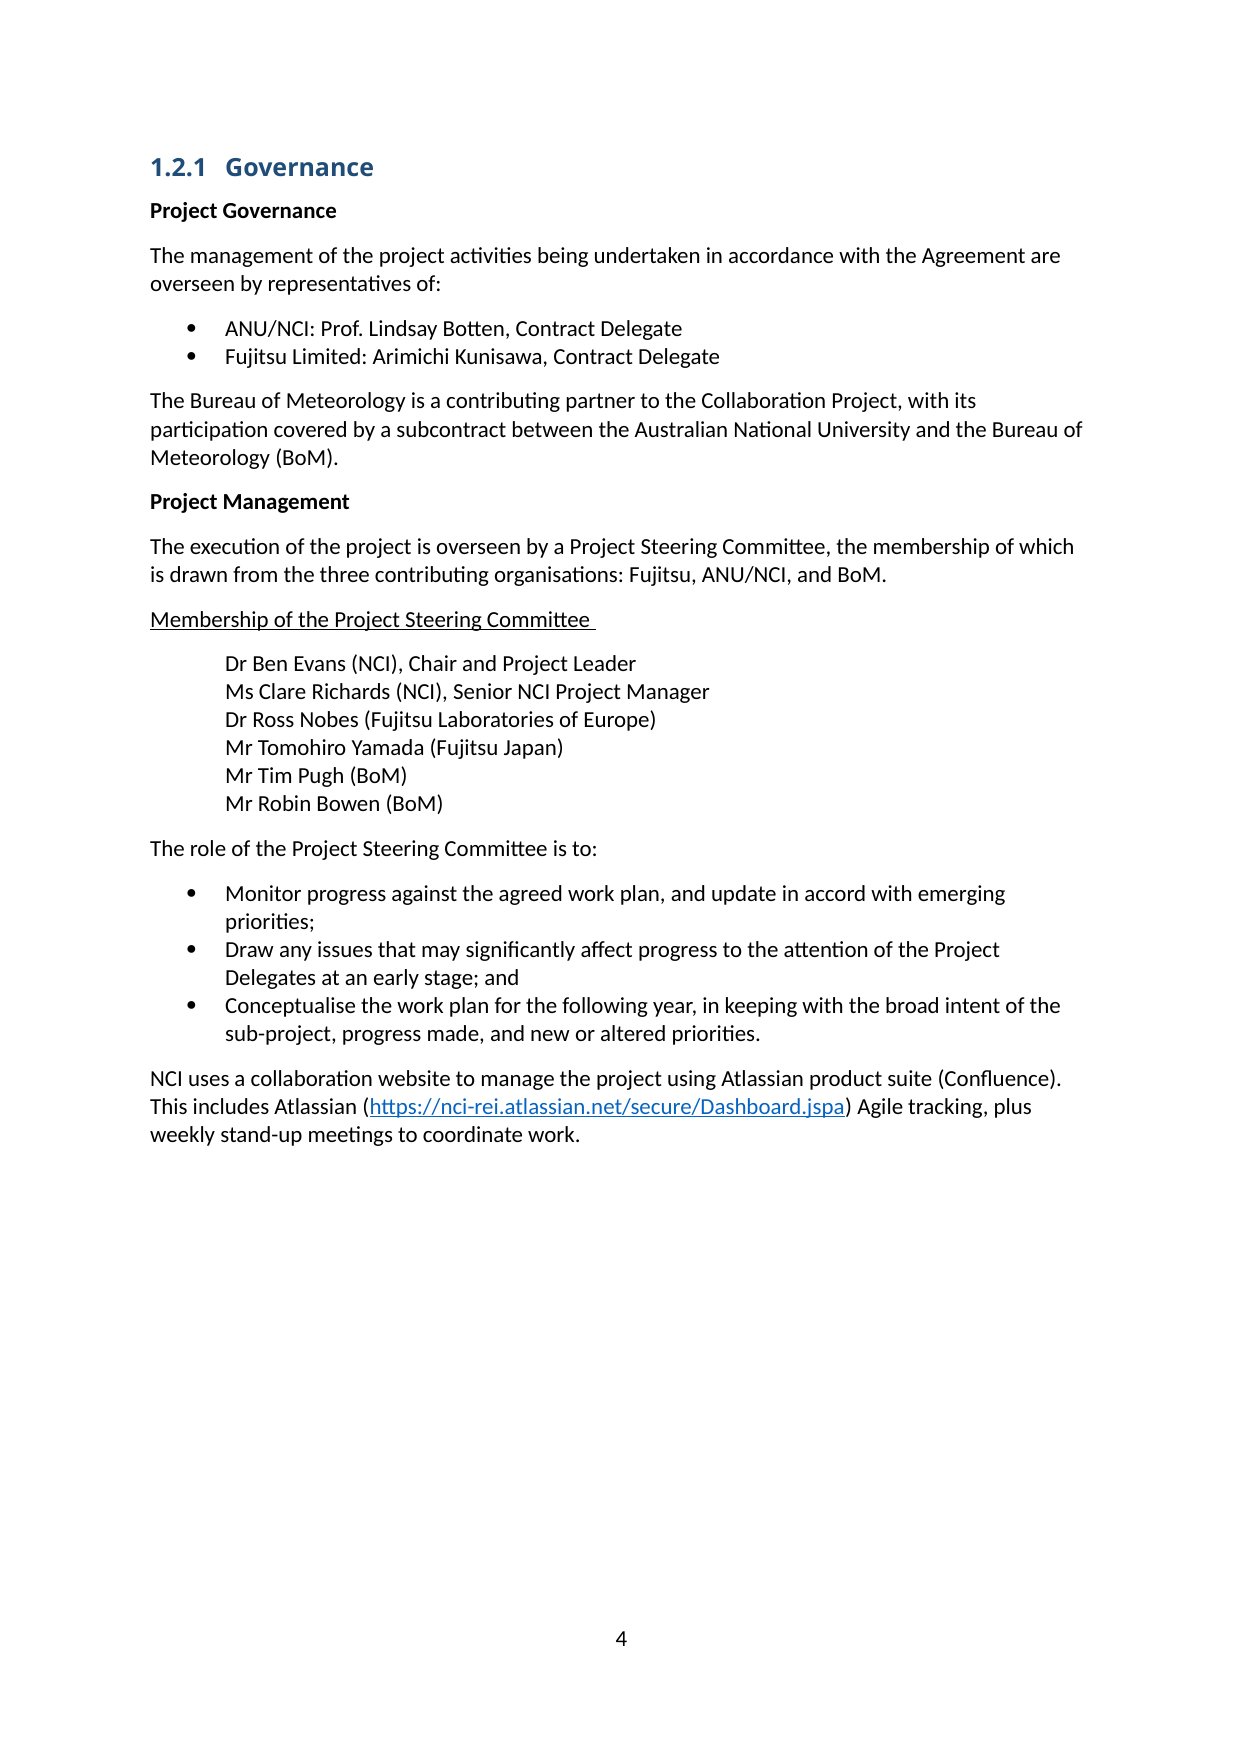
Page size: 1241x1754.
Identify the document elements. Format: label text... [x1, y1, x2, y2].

list Conceptualise the work plan for the following year, in keeping with the broad intent of the sub-project, progress made, and new or altered priorities. [187, 991, 1092, 1047]
text The execution of the project is overseen by a Project Steering Committee, the membership of which is drawn from the three contributing organisations: Fujitsu, ANU/NCI, and BoM. [150, 532, 1092, 588]
text Project Management [150, 487, 1092, 515]
text NCI uses a collaboration website to manage the project using Atlassian product suite (Confluence). This includes Atlassian (https://nci-rei.atlassian.net/secure/Dashboard.jspa) Agile tracking, plus weekly stand-up meetings to coordinate work. [150, 1064, 1092, 1148]
list Fujitsu Limited: Arimichi Kunisawa, Contract Delegate [187, 342, 1092, 370]
list Draw any issues that may significantly affect progress to the attention of the Project Delegates at an early stage; and [187, 935, 1092, 991]
text The role of the Project Steering Committee is to: [150, 834, 1092, 862]
text Project Governance [150, 197, 1092, 224]
subtitle Governance [150, 150, 1092, 184]
list ANU/NCI: Prof. Lindsay Botten, Contract Delegate [187, 314, 1092, 342]
text The management of the project activities being undertaken in accordance with the Agreement are overseen by representatives of: [150, 241, 1092, 297]
text Membership of the Project Steering Committee [150, 605, 1092, 633]
list Monitor progress against the agreed work plan, and update in accord with emerging priorities; [187, 879, 1092, 935]
text The Bureau of Meteorology is a contributing partner to the Collaboration Project, with its participation covered by a subcontract between the Australian National University and the Bureau of Meteorology (BoM). [150, 387, 1092, 471]
text Dr Ben Evans (NCI), Chair and Project Leader Ms Clare Richards (NCI), Senior NCI Project Manager Dr Ross Nobes (Fujitsu Laboratories of Europe) Mr Tomohiro Yamada (Fujitsu Japan) Mr Tim Pugh (BoM) Mr Robin Bowen (BoM) [225, 649, 1092, 818]
